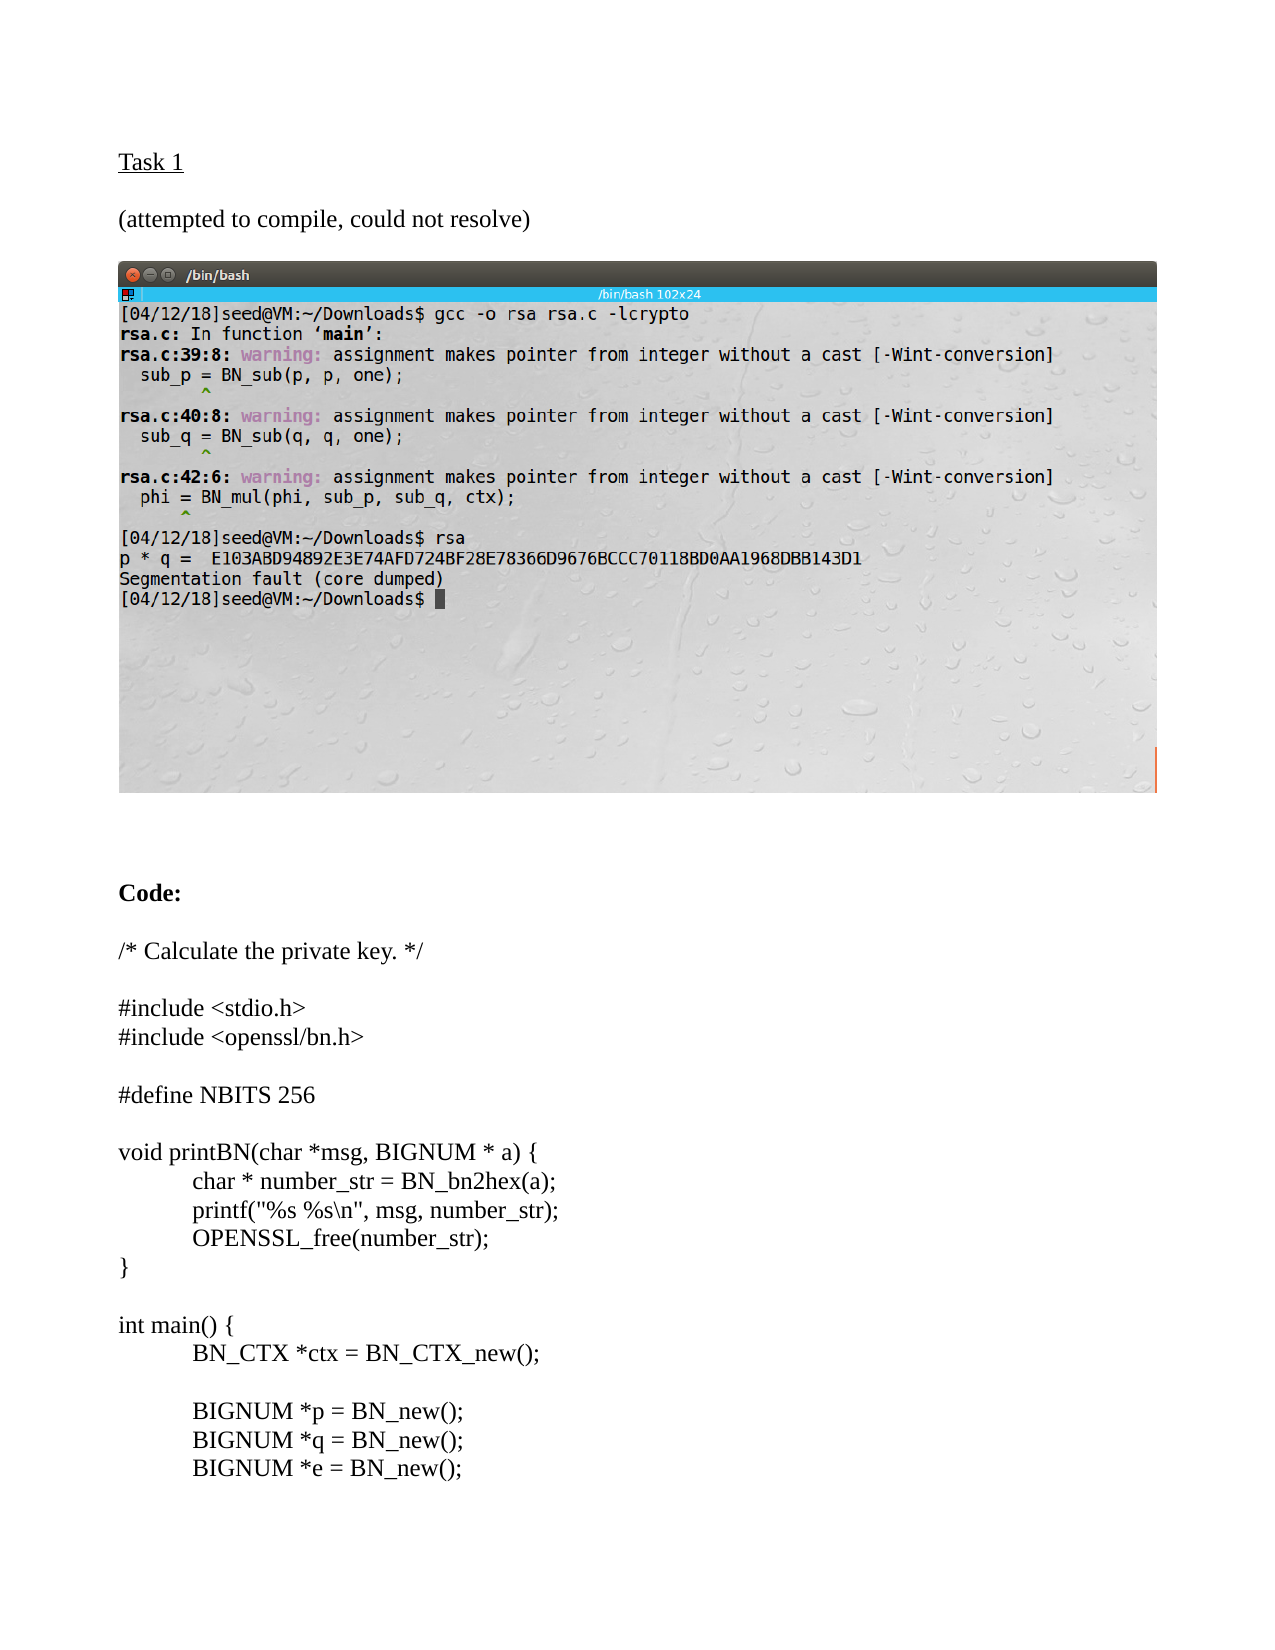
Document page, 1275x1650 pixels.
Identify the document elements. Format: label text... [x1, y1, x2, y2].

text OPENSSL_free(number_str); [118, 1223, 1157, 1252]
picture [118, 261, 1157, 793]
text (attempted to compile, could not resolve) [118, 204, 1157, 233]
text void printBN(char *msg, BIGNUM * a) { [118, 1137, 1157, 1166]
text BN_CTX *ctx = BN_CTX_new(); [118, 1338, 1157, 1367]
text Task 1 [118, 147, 1157, 176]
text BIGNUM *e = BN_new(); [118, 1453, 1157, 1482]
text BIGNUM *q = BN_new(); [118, 1425, 1157, 1453]
text BIGNUM *p = BN_new(); [118, 1396, 1157, 1425]
text char * number_str = BN_bn2hex(a); [118, 1166, 1157, 1195]
text #include <openssl/bn.h> [118, 1022, 1157, 1051]
text } [118, 1252, 1157, 1281]
text Code: [118, 878, 1157, 907]
text #define NBITS 256 [118, 1080, 1157, 1108]
text int main() { [118, 1310, 1157, 1338]
text #include <stdio.h> [118, 993, 1157, 1022]
text printf("%s %s\n", msg, number_str); [118, 1195, 1157, 1223]
text /* Calculate the private key. */ [118, 936, 1157, 965]
